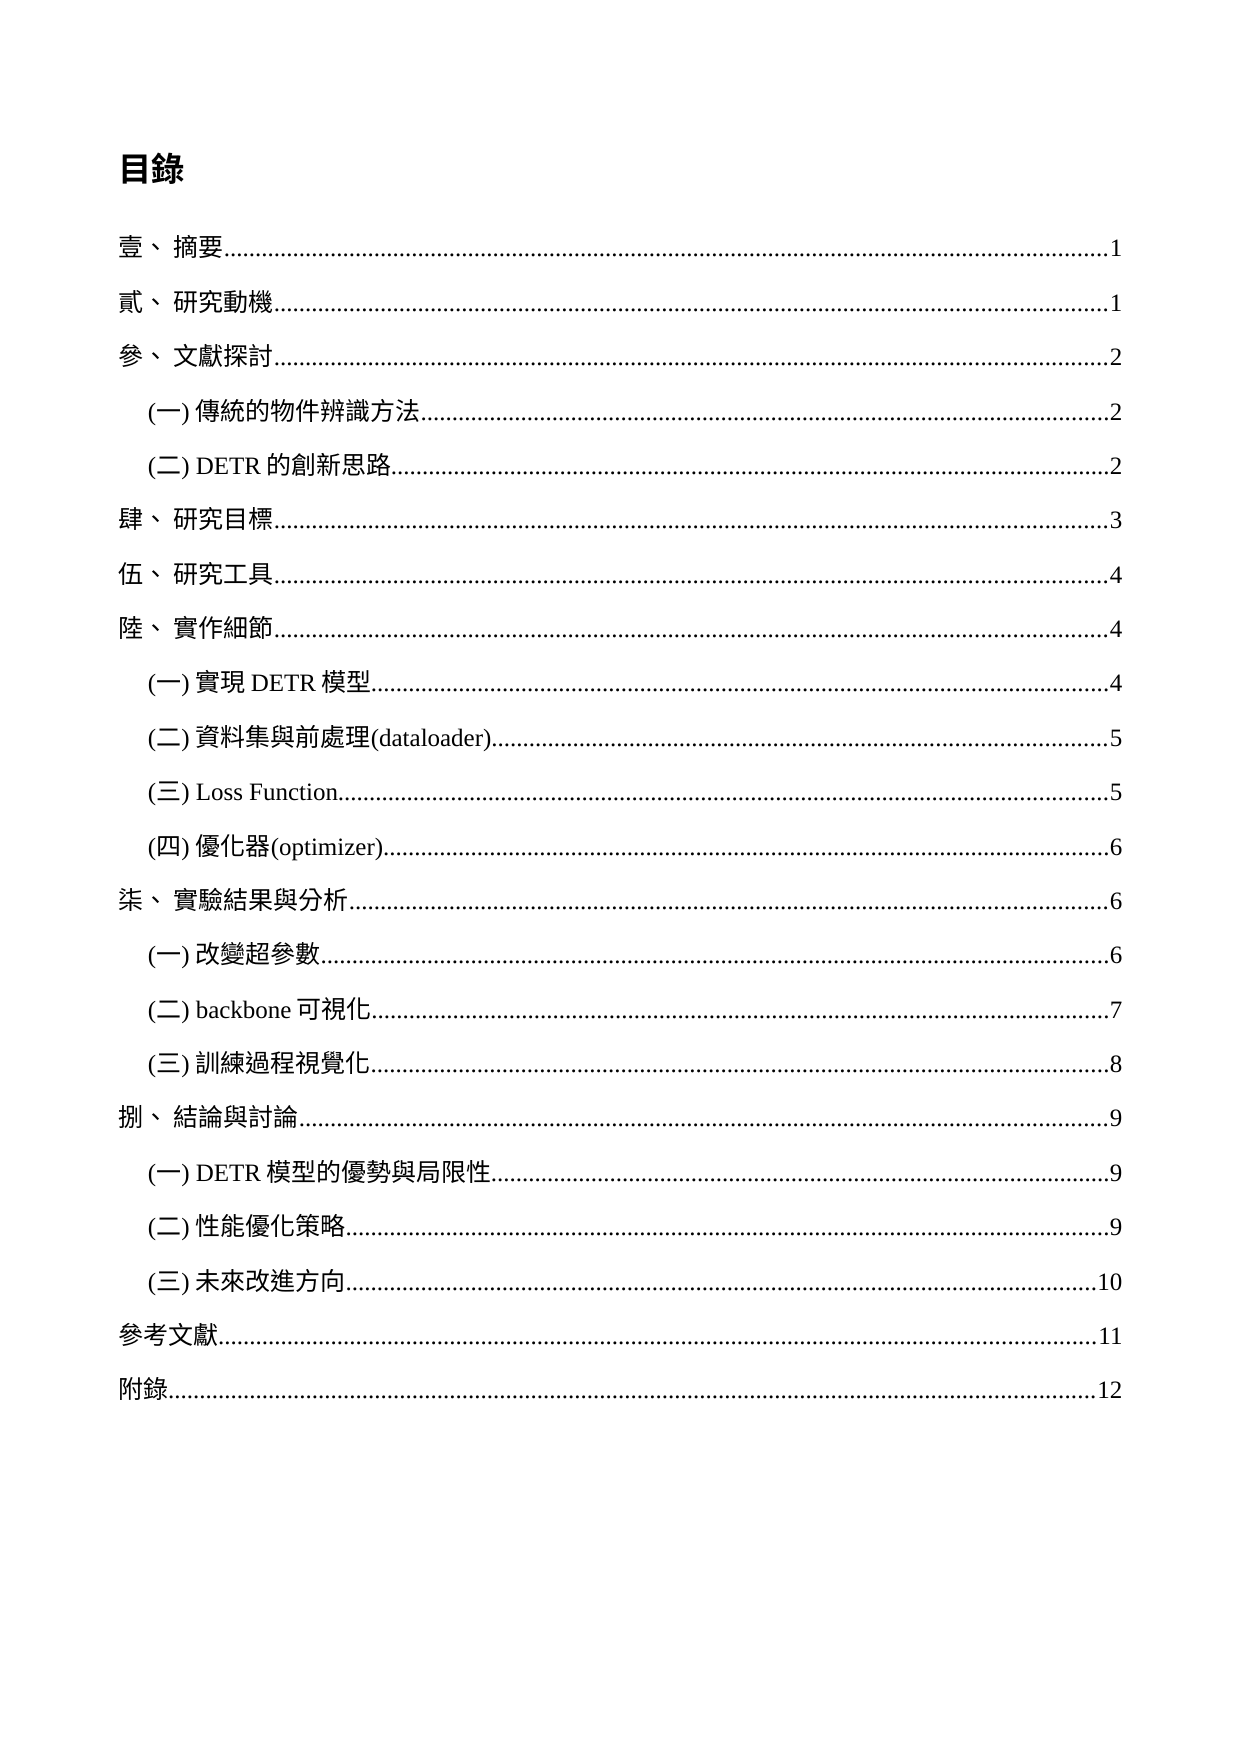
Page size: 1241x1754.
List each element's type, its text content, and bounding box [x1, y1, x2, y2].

text 伍、 研究工具 4 [118, 554, 1122, 590]
text 參考文獻 11 [118, 1315, 1122, 1352]
text (二) DETR的創新思路 2 [148, 445, 1122, 482]
subtitle 目錄 [118, 143, 1122, 191]
text 柒、 實驗結果與分析 6 [118, 880, 1122, 917]
text (三) Loss Function 5 [148, 772, 1122, 808]
text 附錄 12 [118, 1370, 1122, 1406]
text 參、 文獻探討 2 [118, 337, 1122, 373]
text (一) DETR模型的優勢與局限性 9 [148, 1152, 1122, 1188]
text 捌、 結論與討論 9 [118, 1098, 1122, 1134]
text 壹、 摘要 1 [118, 228, 1122, 264]
text 貳、 研究動機 1 [118, 282, 1122, 318]
text (一) 改變超參數 6 [148, 935, 1122, 971]
text (二) 性能優化策略 9 [148, 1207, 1122, 1243]
text (一) 實現DETR模型 4 [148, 663, 1122, 699]
text 肆、 研究目標 3 [118, 500, 1122, 536]
text (三) 訓練過程視覺化 8 [148, 1043, 1122, 1080]
text (一) 傳統的物件辨識方法 2 [148, 391, 1122, 427]
text (二) backbone可視化 7 [148, 989, 1122, 1025]
text (四) 優化器(optimizer) 6 [148, 826, 1122, 862]
text 陸、 實作細節 4 [118, 608, 1122, 645]
text (三) 未來改進方向 10 [148, 1261, 1122, 1297]
text (二) 資料集與前處理(dataloader) 5 [148, 717, 1122, 753]
